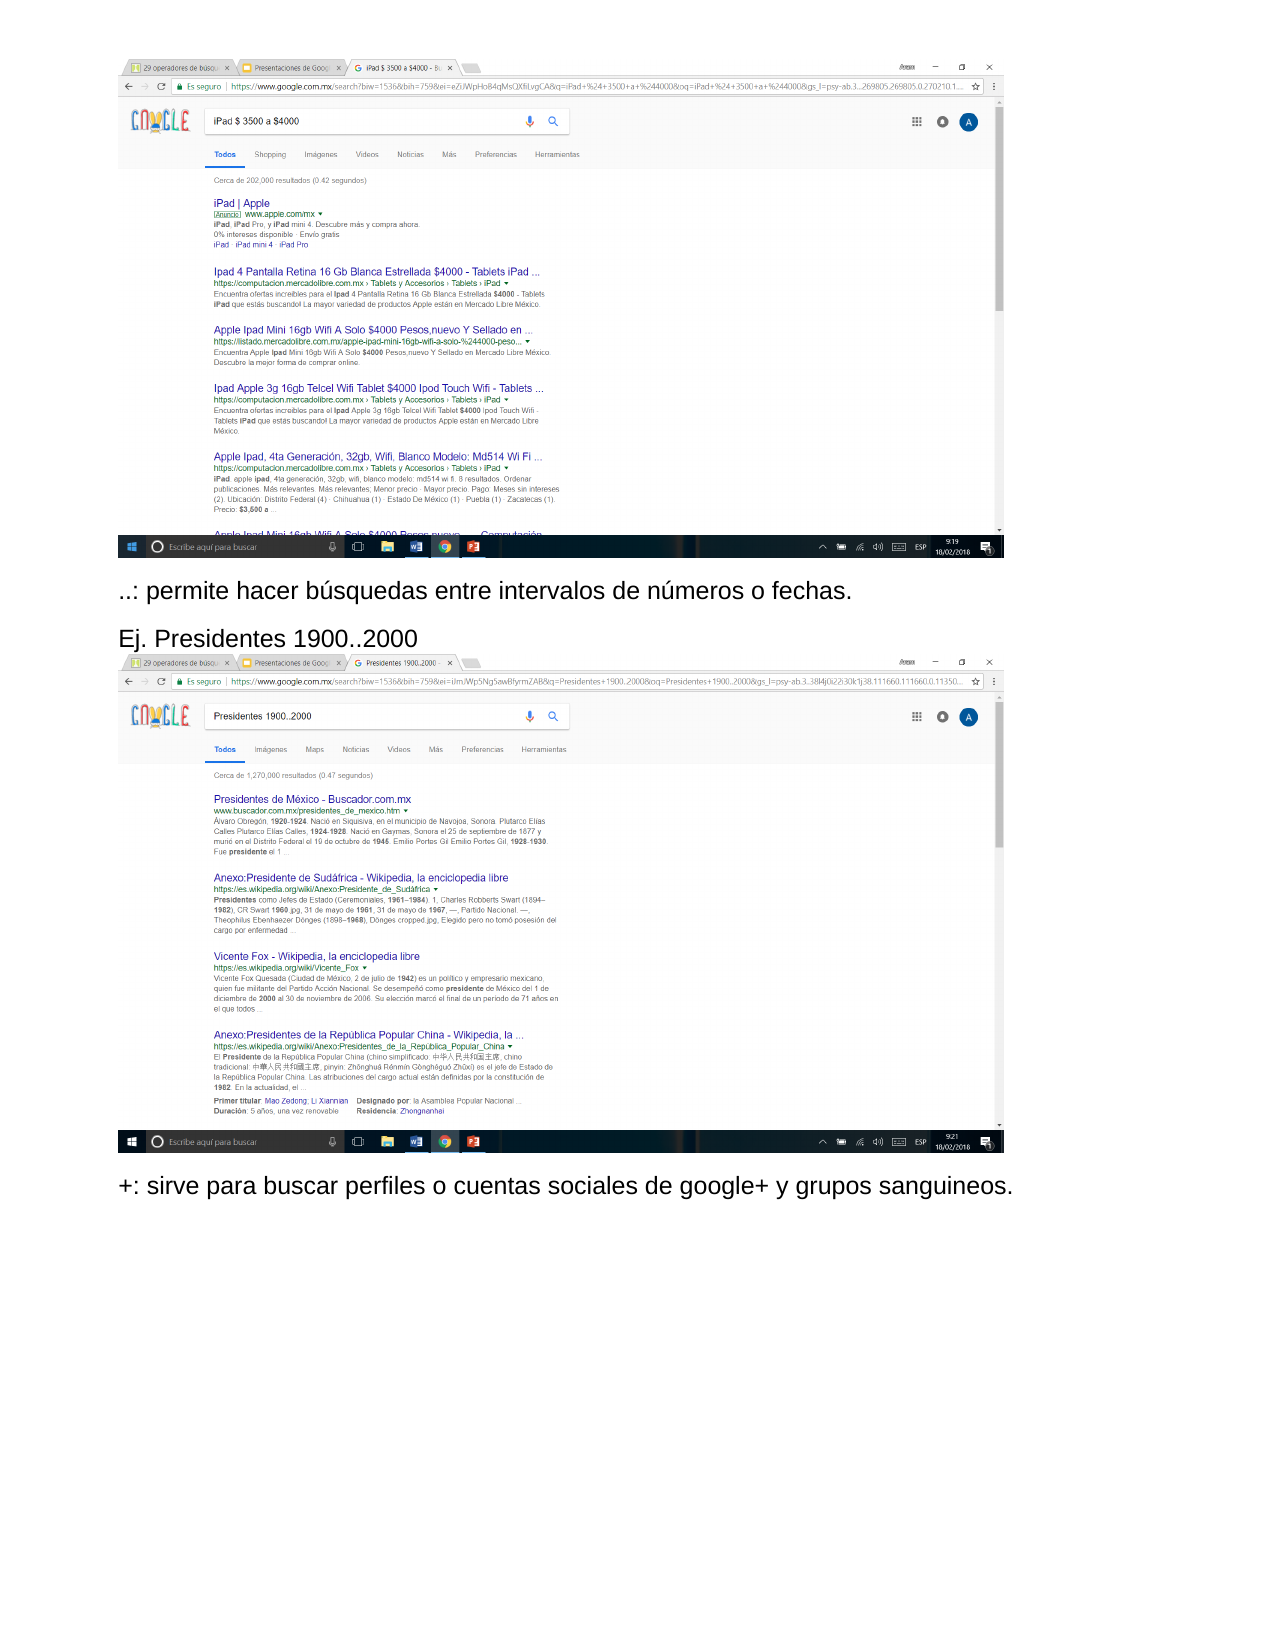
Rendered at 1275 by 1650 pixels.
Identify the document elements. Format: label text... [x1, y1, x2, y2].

text Ej. Presidentes 1900..2000 [118, 623, 1205, 1153]
text ..: permite hacer búsquedas entre intervalos de números o fechas. [118, 576, 1205, 605]
text +: sirve para buscar perfiles o cuentas sociales de google+ y grupos sanguineos. [118, 1171, 1205, 1200]
